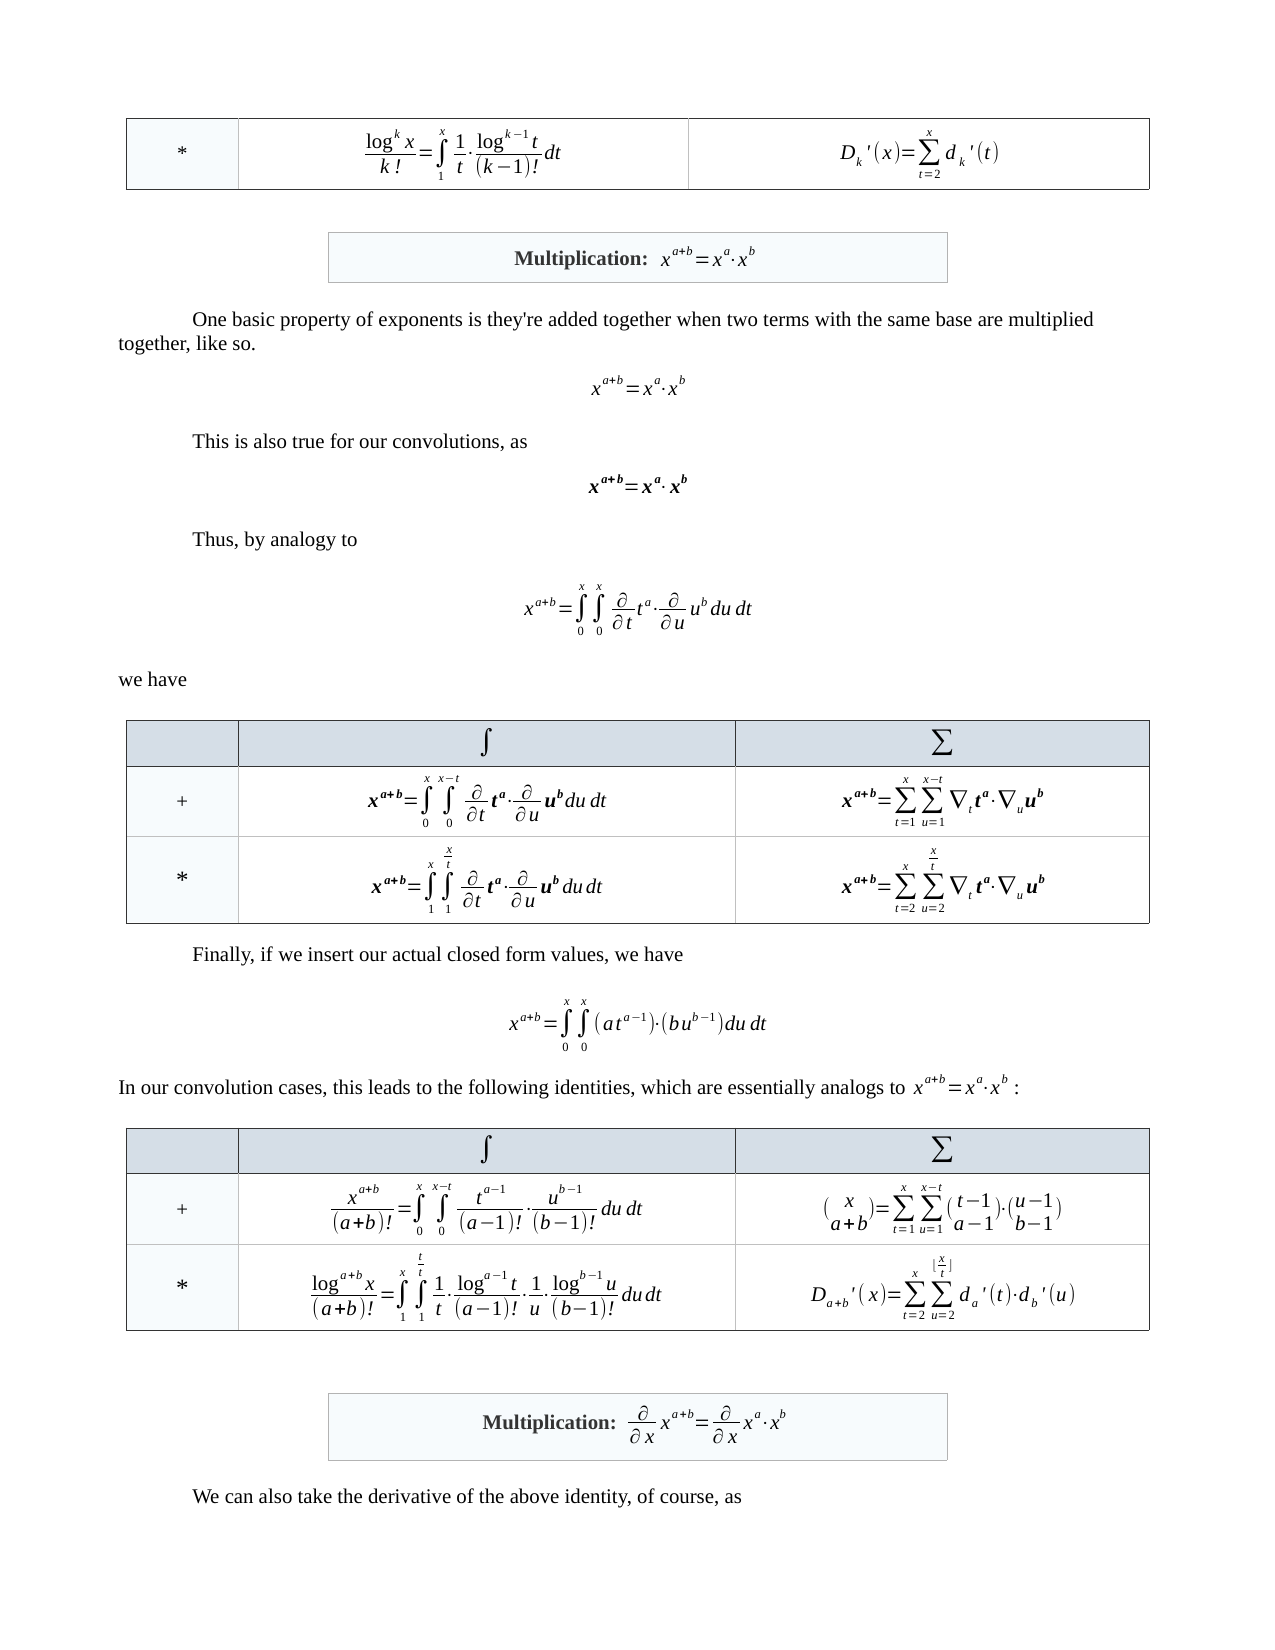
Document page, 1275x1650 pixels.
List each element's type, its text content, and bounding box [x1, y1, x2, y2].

table_cell [239, 1174, 735, 1244]
text Multiplication: [329, 1394, 947, 1460]
table_cell [239, 1245, 735, 1330]
table_header [127, 1129, 238, 1173]
table_header [239, 1129, 735, 1173]
table_cell + [127, 767, 238, 836]
table_cell [239, 119, 688, 189]
text Multiplication: [329, 233, 947, 282]
table_cell [736, 767, 1149, 836]
table_cell * [127, 119, 238, 189]
table_cell + [127, 1174, 238, 1244]
text This is also true for our convolutions, as [118, 429, 1157, 453]
table_cell [736, 837, 1149, 922]
table_cell [736, 1245, 1149, 1330]
table_cell [239, 767, 735, 836]
text One basic property of exponents is they're added together when two terms with the same base are multiplied together, like so. [118, 306, 1157, 354]
table_cell * [127, 1245, 238, 1330]
text In our convolution cases, this leads to the following identities, which are essentially analogs to: [118, 1073, 1157, 1099]
table_cell [239, 837, 735, 922]
table_header [127, 721, 238, 766]
table_cell [736, 1174, 1149, 1244]
text Finally, if we insert our actual closed form values, we have [118, 942, 1157, 966]
table_header [736, 1129, 1149, 1173]
table_cell [689, 119, 1149, 189]
table_header [239, 721, 735, 766]
table_header [736, 721, 1149, 766]
text We can also take the derivative of the above identity, of course, as [118, 1484, 1157, 1508]
text Thus, by analogy to [118, 527, 1157, 551]
text we have [118, 667, 1157, 691]
table_cell * [127, 837, 238, 922]
